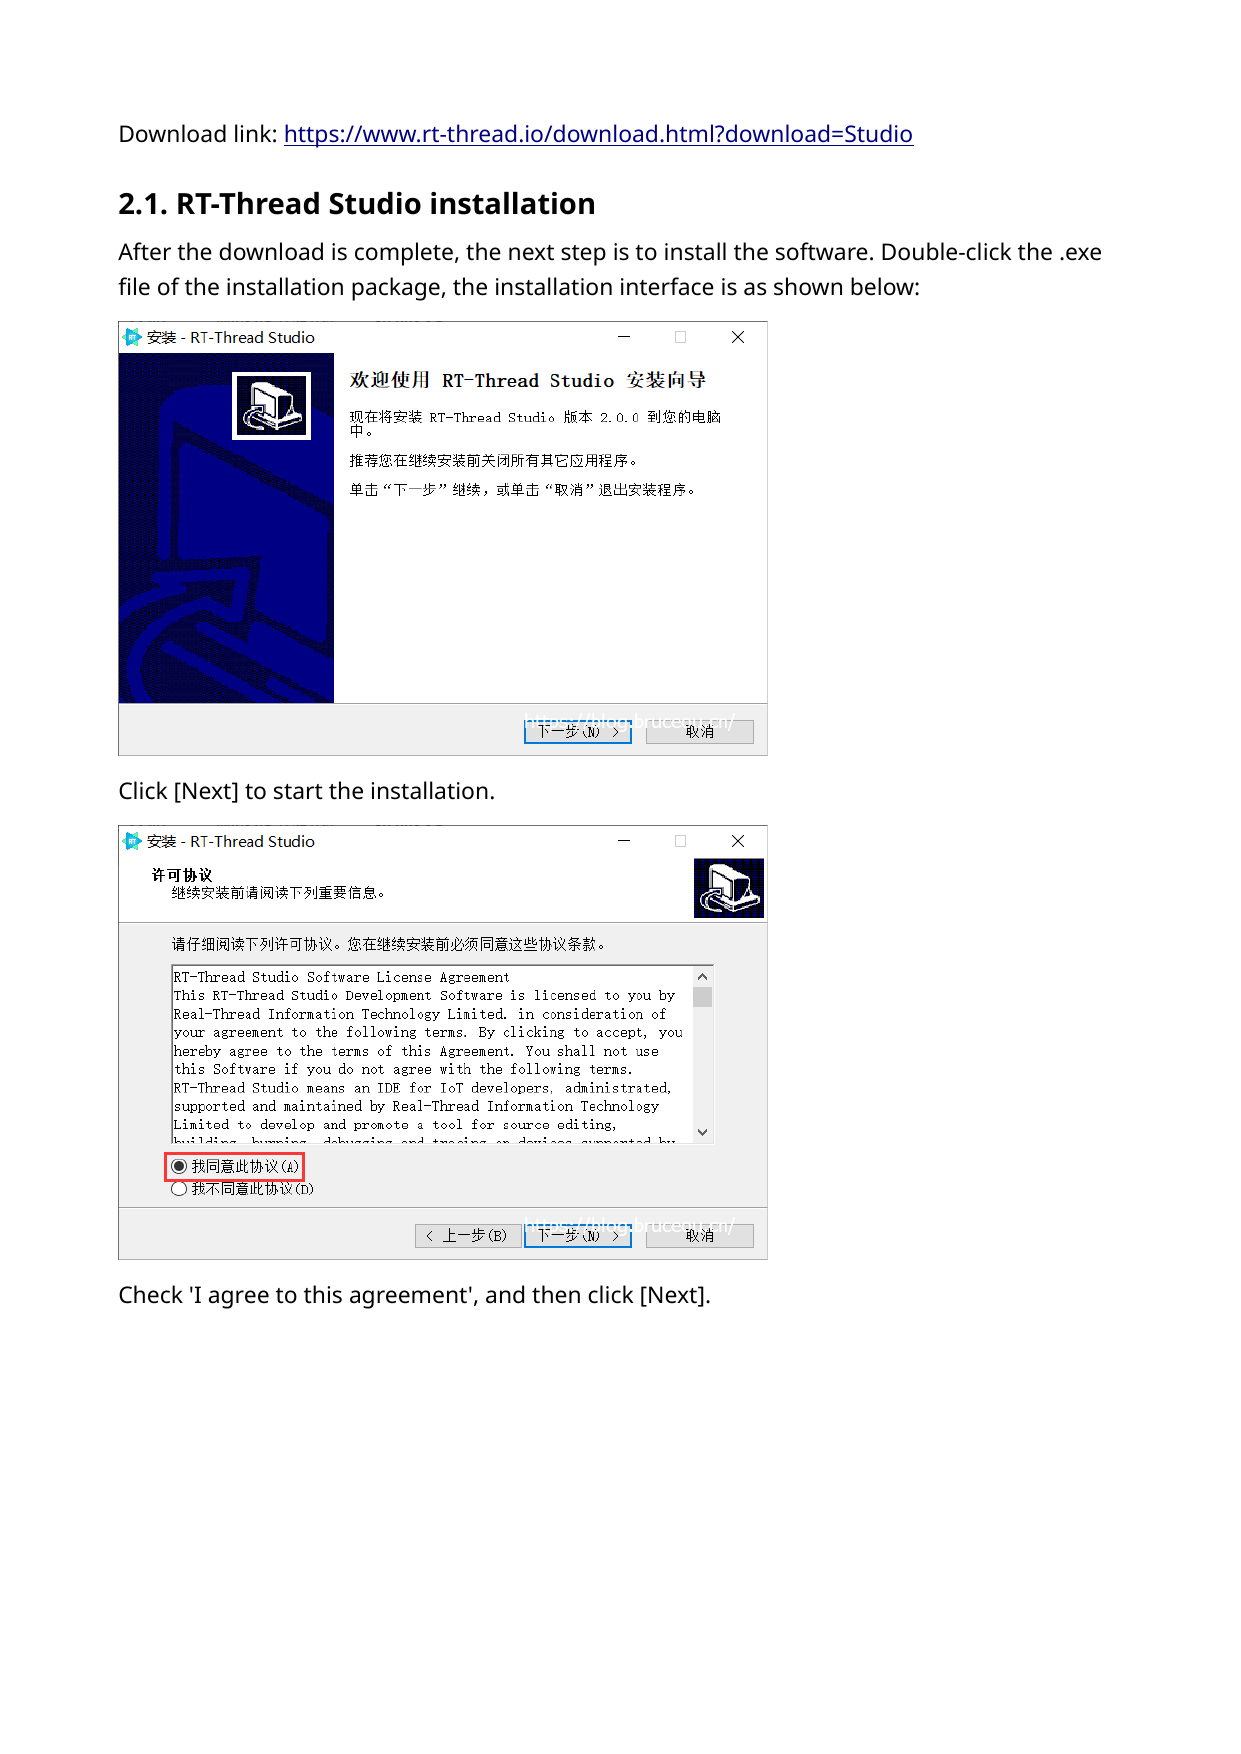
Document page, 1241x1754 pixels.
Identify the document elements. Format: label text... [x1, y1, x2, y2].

subtitle 2.1. RT-Thread Studio installation [118, 183, 1122, 223]
text Click [Next] to start the installation. [118, 775, 1122, 806]
text Download link: https://www.rt-thread.io/download.html?download=Studio [118, 118, 1122, 149]
picture [118, 825, 768, 1260]
text Check 'I agree to this agreement', and then click [Next]. [118, 1279, 1122, 1310]
text After the download is complete, the next step is to install the software. Double-click the .exe file of the installation package, the installation interface is as shown below: [118, 235, 1122, 303]
picture [118, 321, 768, 756]
